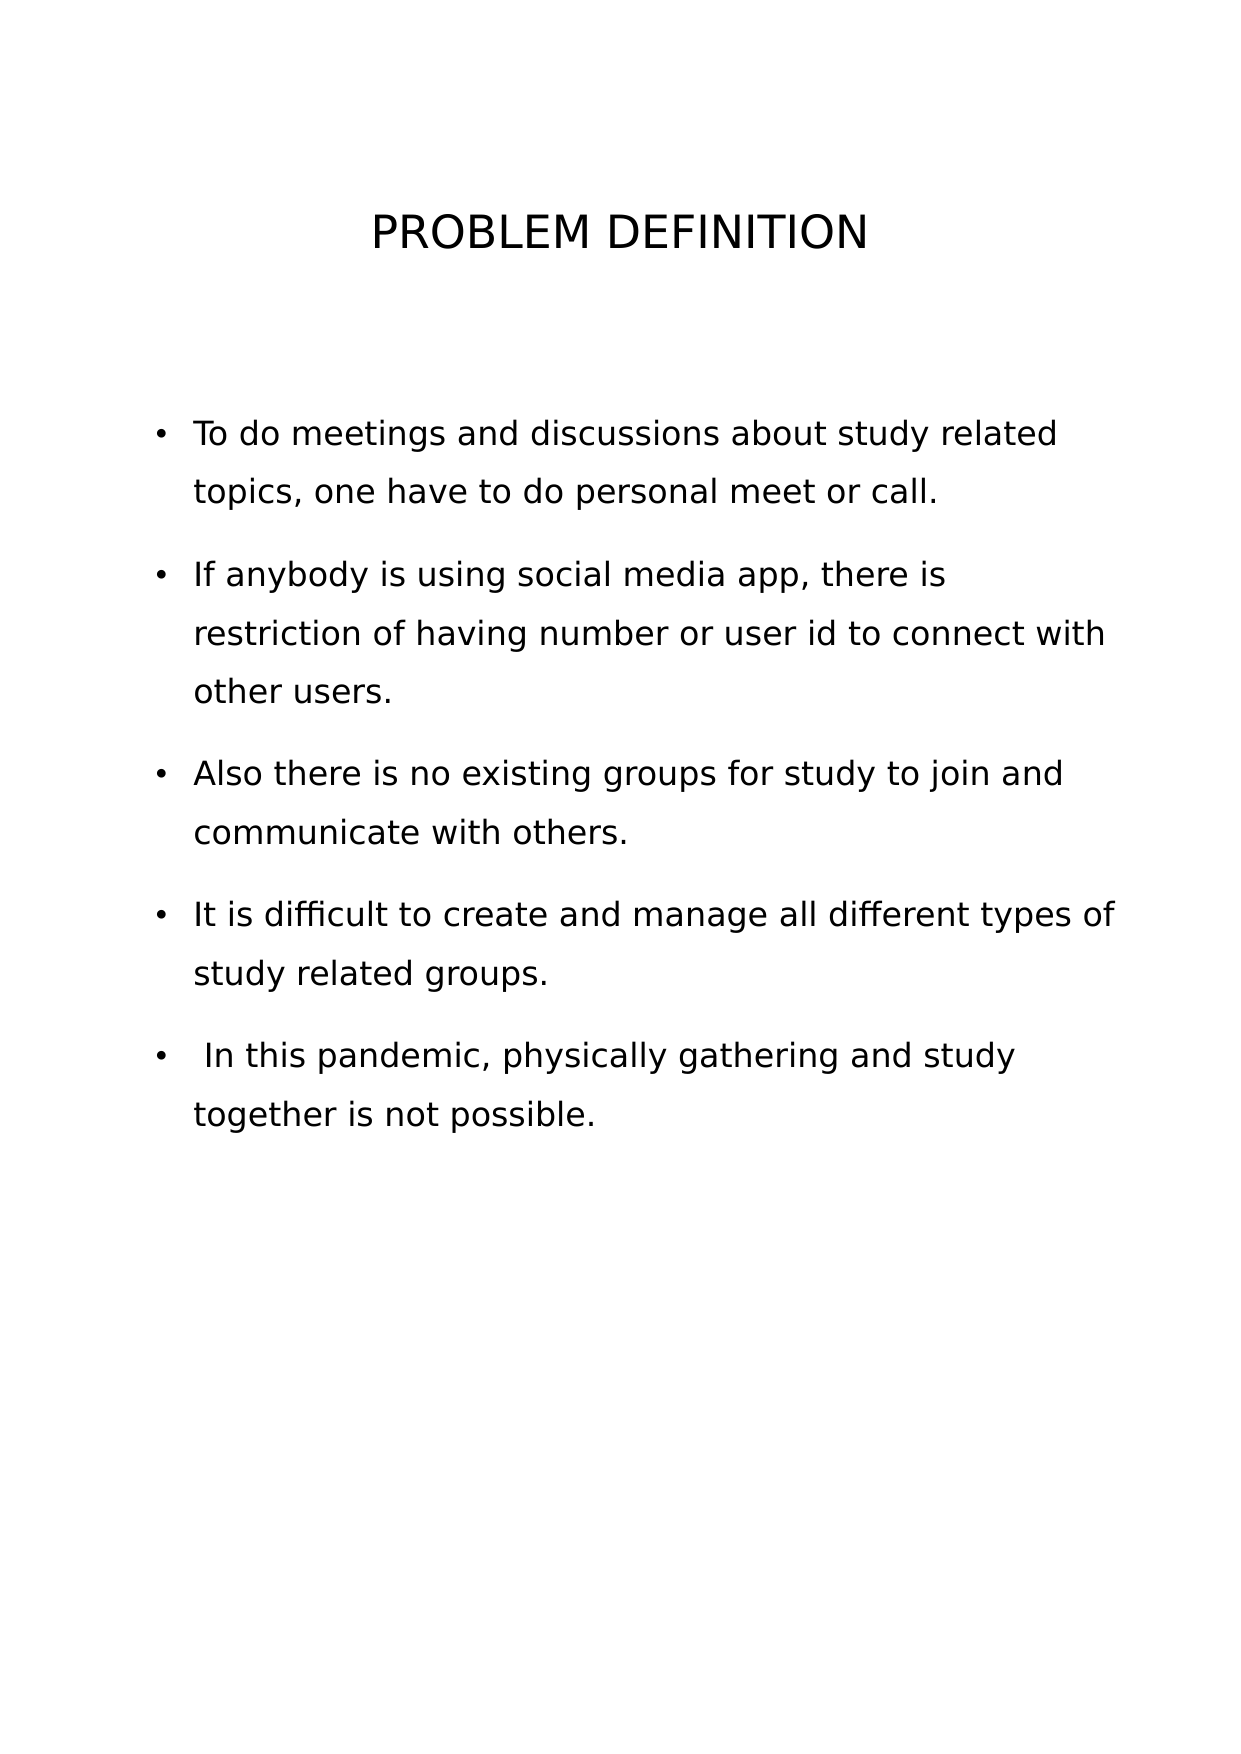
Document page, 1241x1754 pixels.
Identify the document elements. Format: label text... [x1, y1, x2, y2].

list It is difficult to create and manage all different types of study related groups. [156, 896, 1122, 993]
list If anybody is using social media app, there is restriction of having number or user id to connect with other users. [156, 556, 1122, 711]
text PROBLEM DEFINITION [118, 206, 1122, 259]
list In this pandemic, physically gathering and study together is not possible. [156, 1037, 1122, 1134]
list Also there is no existing groups for study to join and communicate with others. [156, 755, 1122, 852]
list To do meetings and discussions about study related topics, one have to do personal meet or call. [156, 415, 1122, 512]
